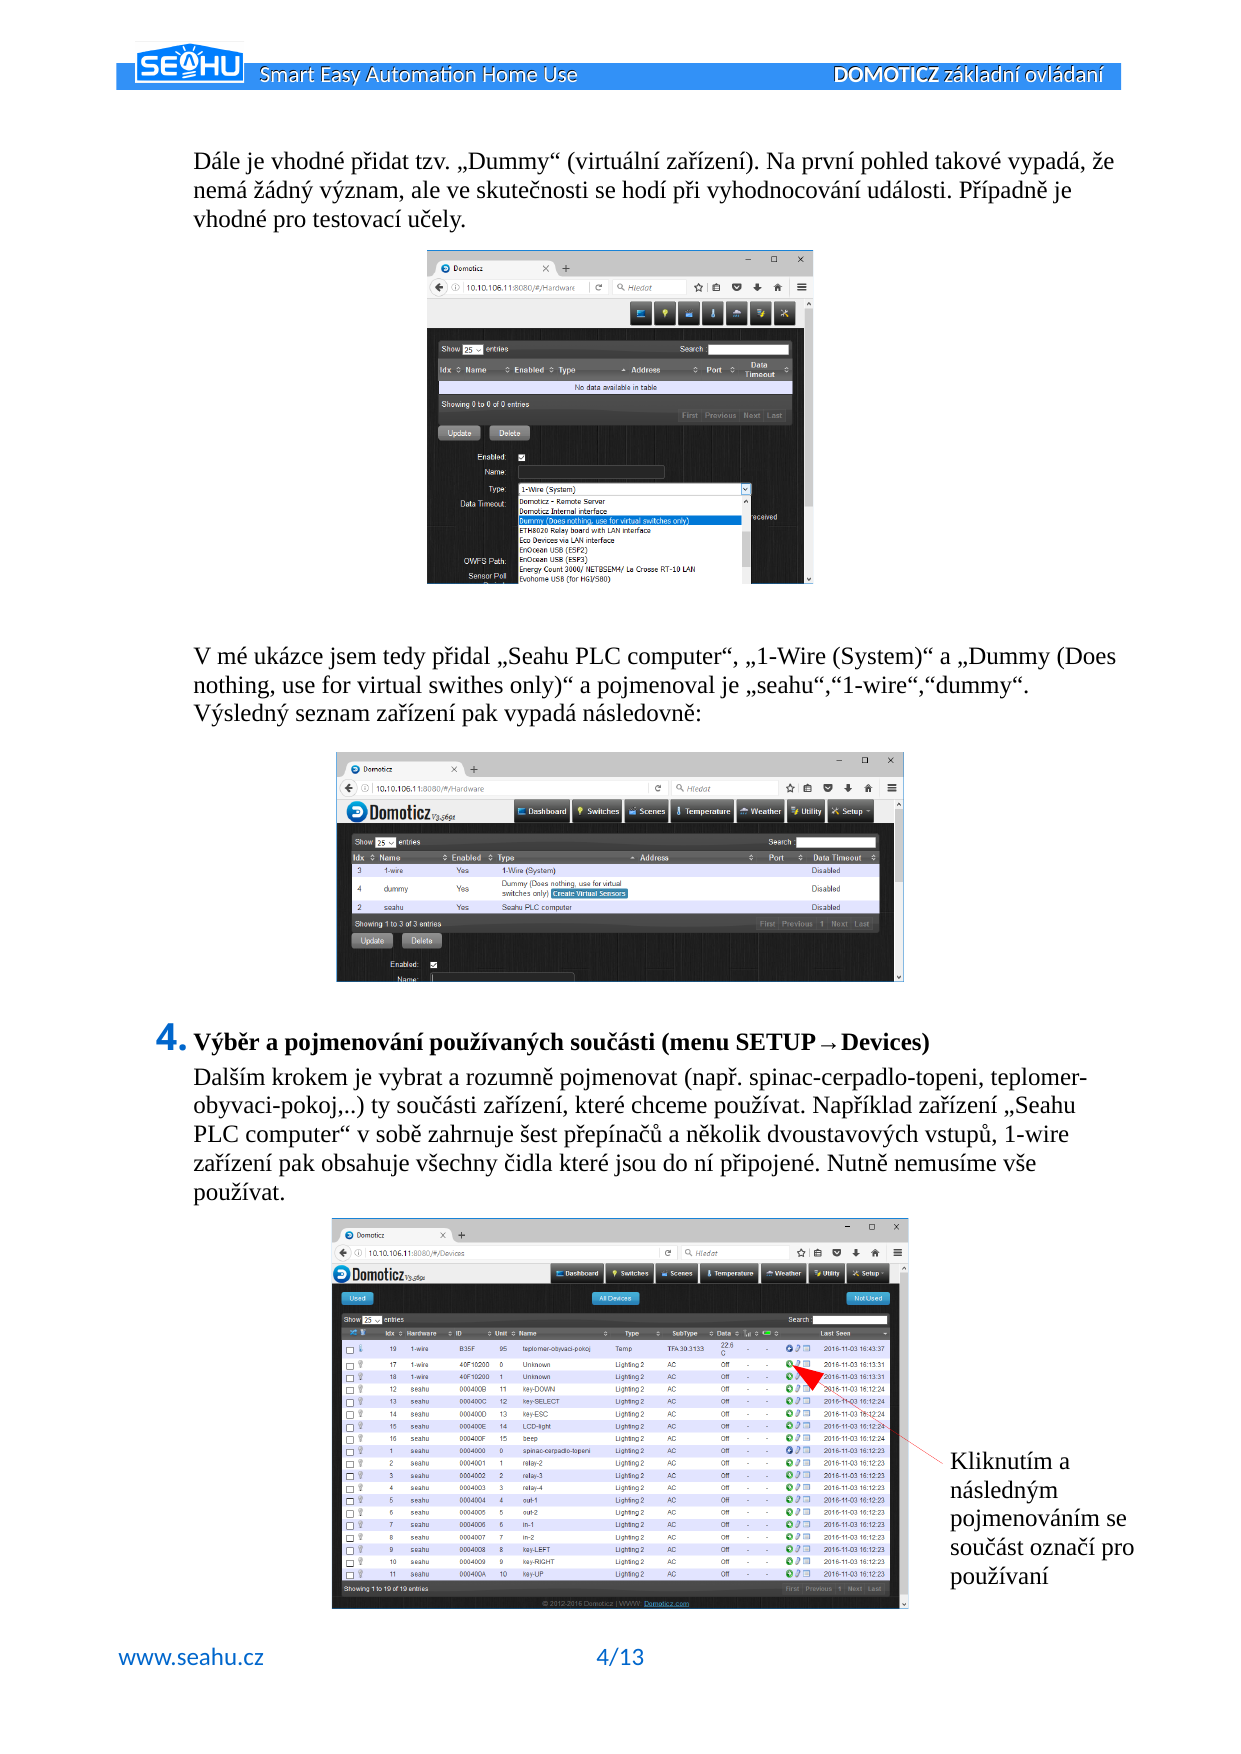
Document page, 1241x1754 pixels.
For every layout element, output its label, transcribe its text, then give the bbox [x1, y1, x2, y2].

picture [336, 752, 904, 982]
list Výběr a pojmenování používaných součásti (menu SETUP→Devices) Dalším krokem je vybrat a rozumně pojmenovat (např. spinac-cerpadlo-topeni, teplomer-obyvaci-pokoj,..) ty součásti zařízení, které chceme používat. Například zařízení „Seahu PLC computer“ v sobě zahrnuje šest přepínačů a několik dvoustavových vstupů, 1-wire zařízení pak obsahuje všechny čidla které jsou do ní připojené. Nutně nemusíme vše používat. [156, 1011, 1122, 1205]
list Dále je vhodné přidat tzv. „Dummy“ (virtuální zařízení). Na první pohled takové vypadá, že nemá žádný význam, ale ve skutečnosti se hodí při vyhodnocování události. Případně je vhodné pro testovací učely. [156, 118, 1122, 233]
picture [427, 250, 814, 584]
picture [135, 41, 245, 83]
list V mé ukázce jsem tedy přidal „Seahu PLC computer“, „1-Wire (System)“ a „Dummy (Does nothing, use for virtual swithes only)“ a pojmenoval je „seahu“,“1-wire“,“dummy“. Výsledný seznam zařízení pak vypadá následovně: [156, 233, 1122, 1011]
picture [331, 1218, 909, 1609]
